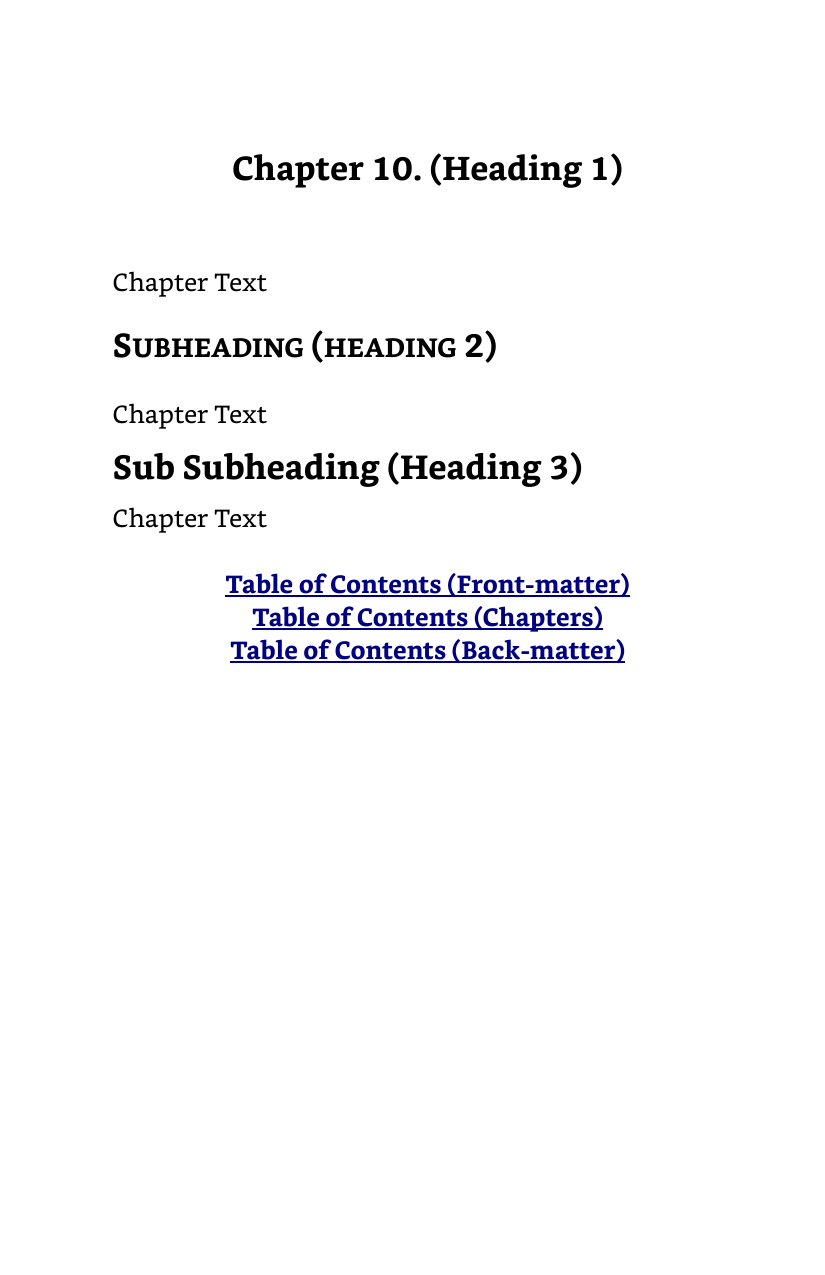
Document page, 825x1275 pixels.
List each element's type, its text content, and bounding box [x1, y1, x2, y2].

subtitle Subheading (heading 2) [112, 322, 742, 366]
text Chapter Text [112, 501, 742, 534]
text Table of Contents (Back-matter) [112, 633, 742, 666]
text Table of Contents (Front-matter) [112, 567, 742, 600]
text Chapter Text [112, 397, 742, 429]
text Chapter Text [112, 264, 742, 297]
text Table of Contents (Chapters) [112, 600, 742, 633]
subtitle Sub Subheading (Heading 3) [112, 444, 742, 488]
subtitle Chapter 10. (Heading 1) [112, 146, 742, 189]
